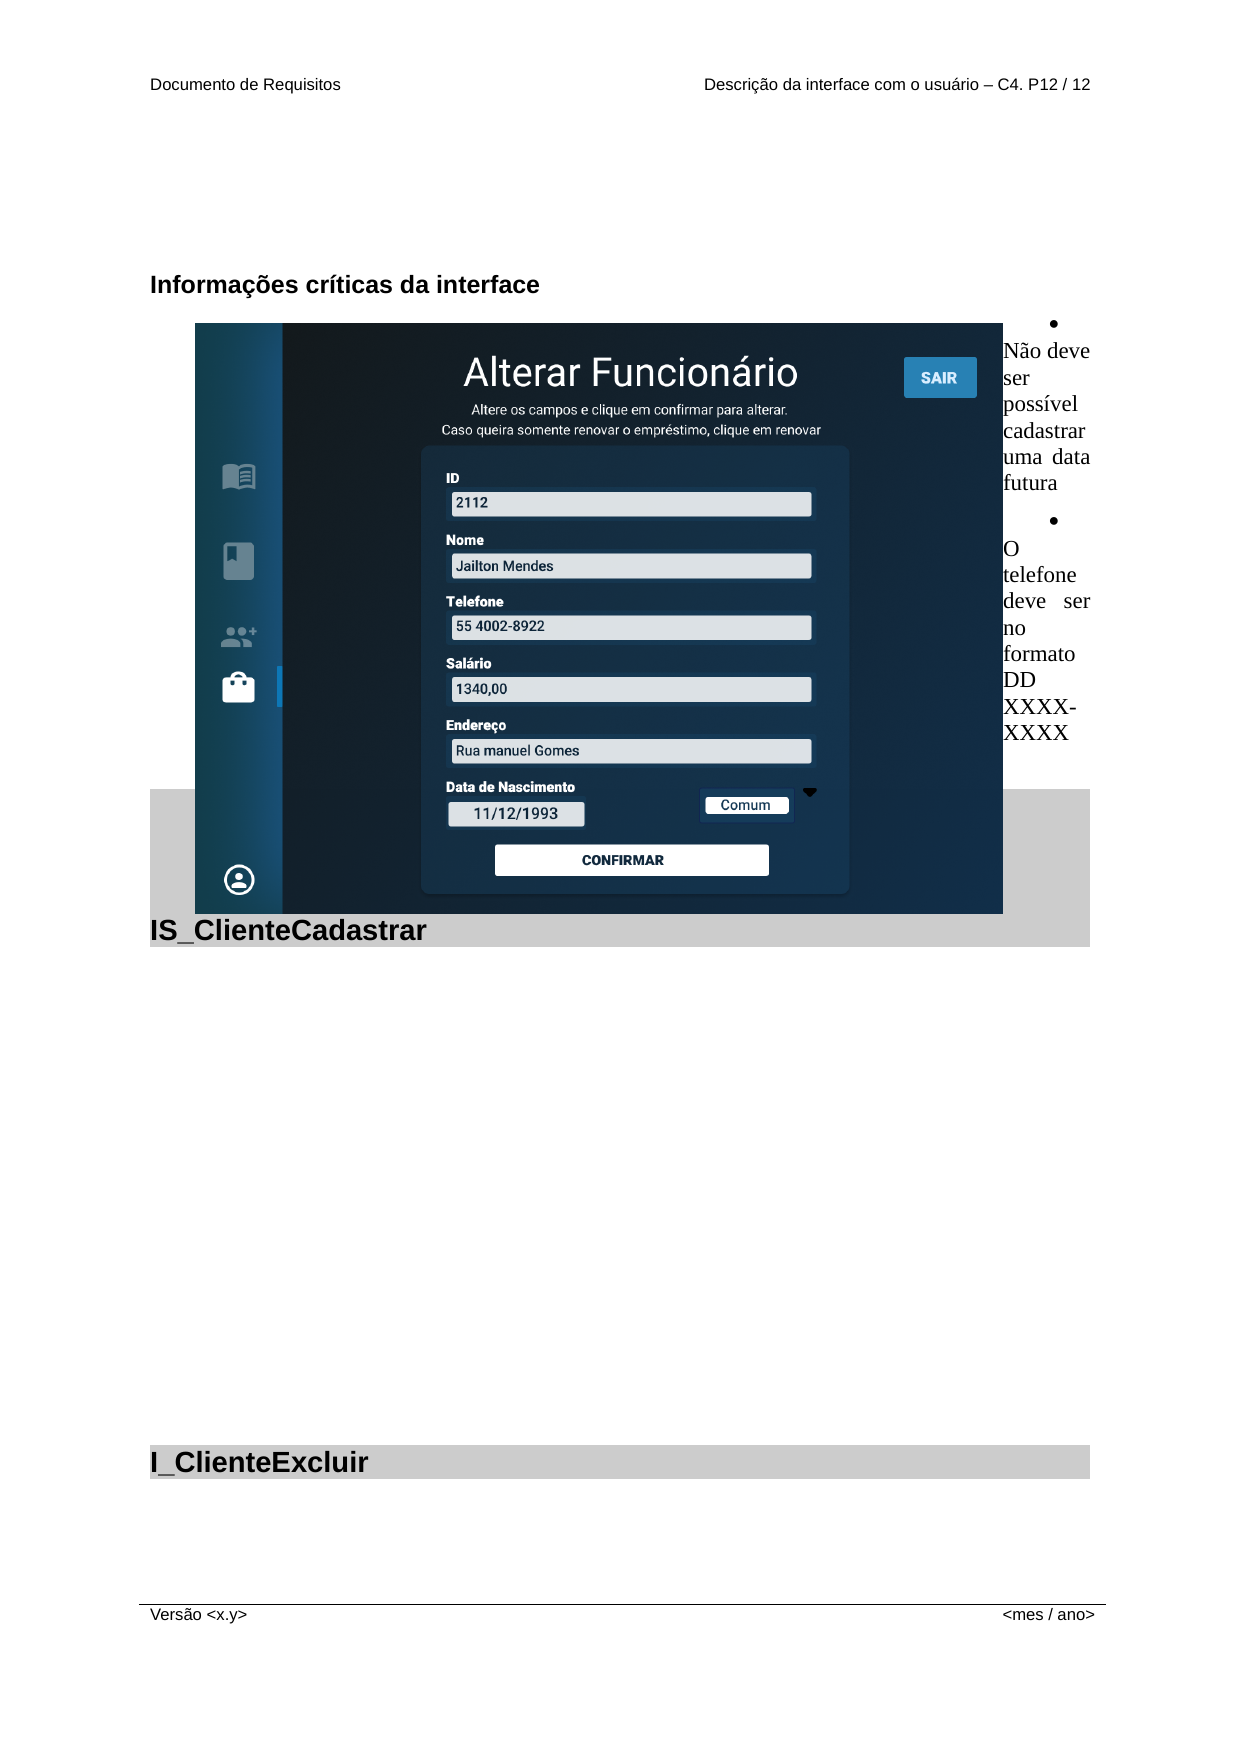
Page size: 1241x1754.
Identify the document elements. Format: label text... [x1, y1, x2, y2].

list Não deve ser possível cadastrar uma data futura [186, 311, 1090, 496]
subtitle I_ClienteExcluir [150, 1445, 1090, 1479]
list [186, 508, 195, 745]
subtitle Informações críticas da interface [150, 270, 1090, 299]
list O telefone deve ser no formato DD XXXX-XXXX [1003, 508, 1090, 745]
subtitle IS_ClienteCadastrar [150, 789, 1090, 947]
picture [195, 323, 1003, 914]
